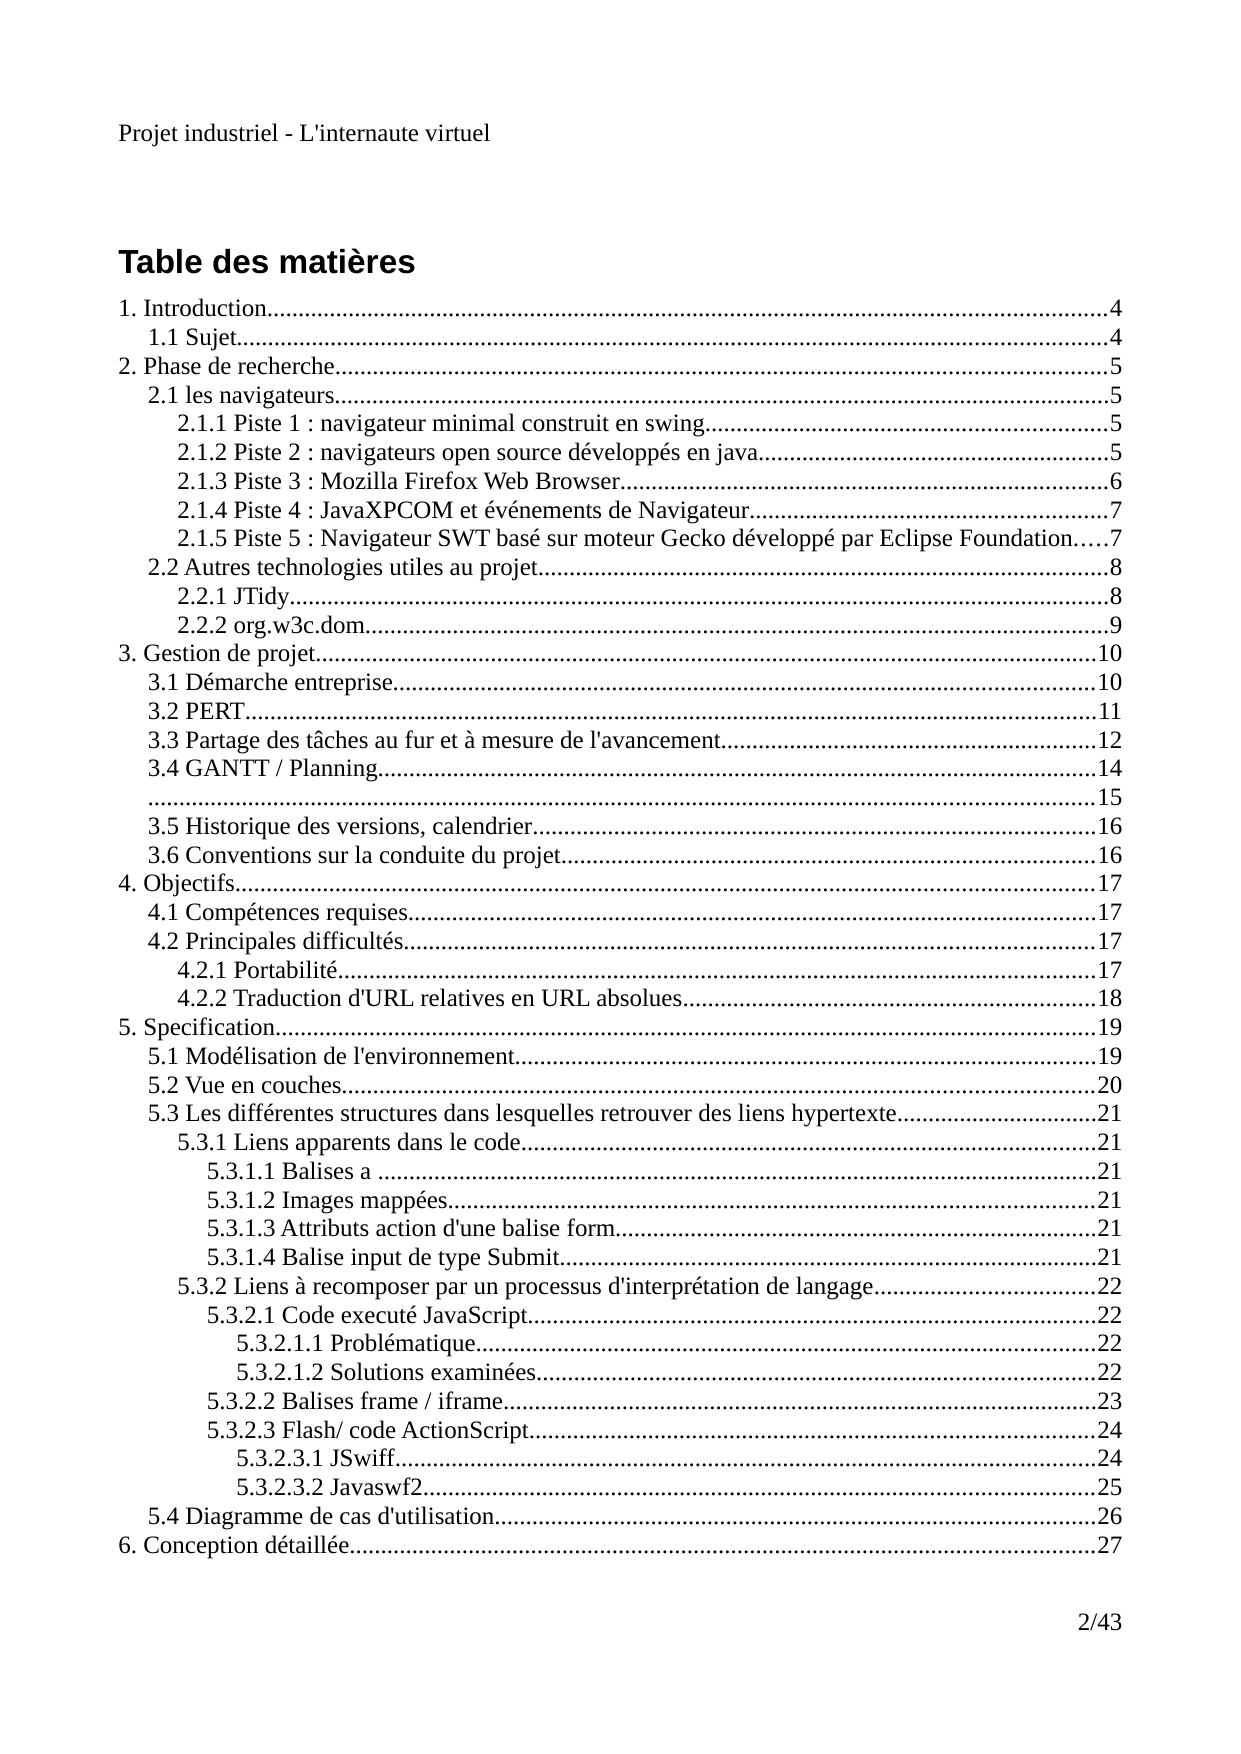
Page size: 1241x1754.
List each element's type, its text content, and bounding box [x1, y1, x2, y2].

text 5.3.2.1 Code executé JavaScript 22 [207, 1300, 1122, 1328]
text 3.2 PERT 11 [148, 696, 1122, 725]
text 1. Introduction 4 [118, 293, 1122, 322]
text 5.3.1 Liens apparents dans le code 21 [177, 1127, 1122, 1156]
text 4.2.2 Traduction d'URL relatives en URL absolues 18 [177, 983, 1122, 1012]
text 3.4 GANTT / Planning 14 [148, 753, 1122, 782]
text 2.2.1 JTidy 8 [177, 581, 1122, 610]
text 3.6 Conventions sur la conduite du projet 16 [148, 840, 1122, 868]
text 5.3.1.4 Balise input de type Submit 21 [207, 1242, 1122, 1271]
text 5.3.2.2 Balises frame / iframe 23 [207, 1386, 1122, 1415]
text 5.3.1.3 Attributs action d'une balise form 21 [207, 1213, 1122, 1242]
text 5.3.1.1 Balises a 21 [207, 1156, 1122, 1185]
text 4.1 Compétences requises 17 [148, 897, 1122, 926]
text 5. Specification 19 [118, 1012, 1122, 1041]
text 2.2 Autres technologies utiles au projet 8 [148, 552, 1122, 581]
text 5.1 Modélisation de l'environnement 19 [148, 1041, 1122, 1070]
text 4.2.1 Portabilité 17 [177, 955, 1122, 983]
text 4.2 Principales difficultés 17 [148, 926, 1122, 955]
text 5.3 Les différentes structures dans lesquelles retrouver des liens hypertexte 21 [148, 1098, 1122, 1127]
text 5.3.2.3.2 Javaswf2 25 [236, 1472, 1122, 1501]
text 2.1.3 Piste 3 : Mozilla Firefox Web Browser 6 [177, 466, 1122, 495]
text 15 [148, 782, 1122, 811]
text 3. Gestion de projet 10 [118, 638, 1122, 667]
text 5.4 Diagramme de cas d'utilisation 26 [148, 1501, 1122, 1530]
text 5.3.2 Liens à recomposer par un processus d'interprétation de langage 22 [177, 1271, 1122, 1300]
text 5.3.1.2 Images mappées 21 [207, 1185, 1122, 1213]
text 3.3 Partage des tâches au fur et à mesure de l'avancement 12 [148, 725, 1122, 753]
text 5.3.2.3 Flash/ code ActionScript 24 [207, 1415, 1122, 1443]
text 2.1.1 Piste 1 : navigateur minimal construit en swing 5 [177, 408, 1122, 437]
text 2. Phase de recherche 5 [118, 351, 1122, 380]
text 6. Conception détaillée 27 [118, 1530, 1122, 1558]
text 5.3.2.1.2 Solutions examinées 22 [236, 1357, 1122, 1386]
text 2.1.2 Piste 2 : navigateurs open source développés en java 5 [177, 437, 1122, 466]
text 5.3.2.1.1 Problématique 22 [236, 1328, 1122, 1357]
text 2.1 les navigateurs 5 [148, 380, 1122, 408]
text 5.3.2.3.1 JSwiff 24 [236, 1443, 1122, 1472]
text 2.1.4 Piste 4 : JavaXPCOM et événements de Navigateur 7 [177, 495, 1122, 523]
text 5.2 Vue en couches 20 [148, 1070, 1122, 1098]
text 3.5 Historique des versions, calendrier 16 [148, 811, 1122, 840]
text 2.1.5 Piste 5 : Navigateur SWT basé sur moteur Gecko développé par Eclipse Foundation 7 [177, 523, 1122, 552]
text 3.1 Démarche entreprise 10 [148, 667, 1122, 696]
text 1.1 Sujet 4 [148, 322, 1122, 351]
text 2.2.2 org.w3c.dom 9 [177, 610, 1122, 638]
subtitle Table des matières [118, 243, 1122, 281]
text 4. Objectifs 17 [118, 868, 1122, 897]
